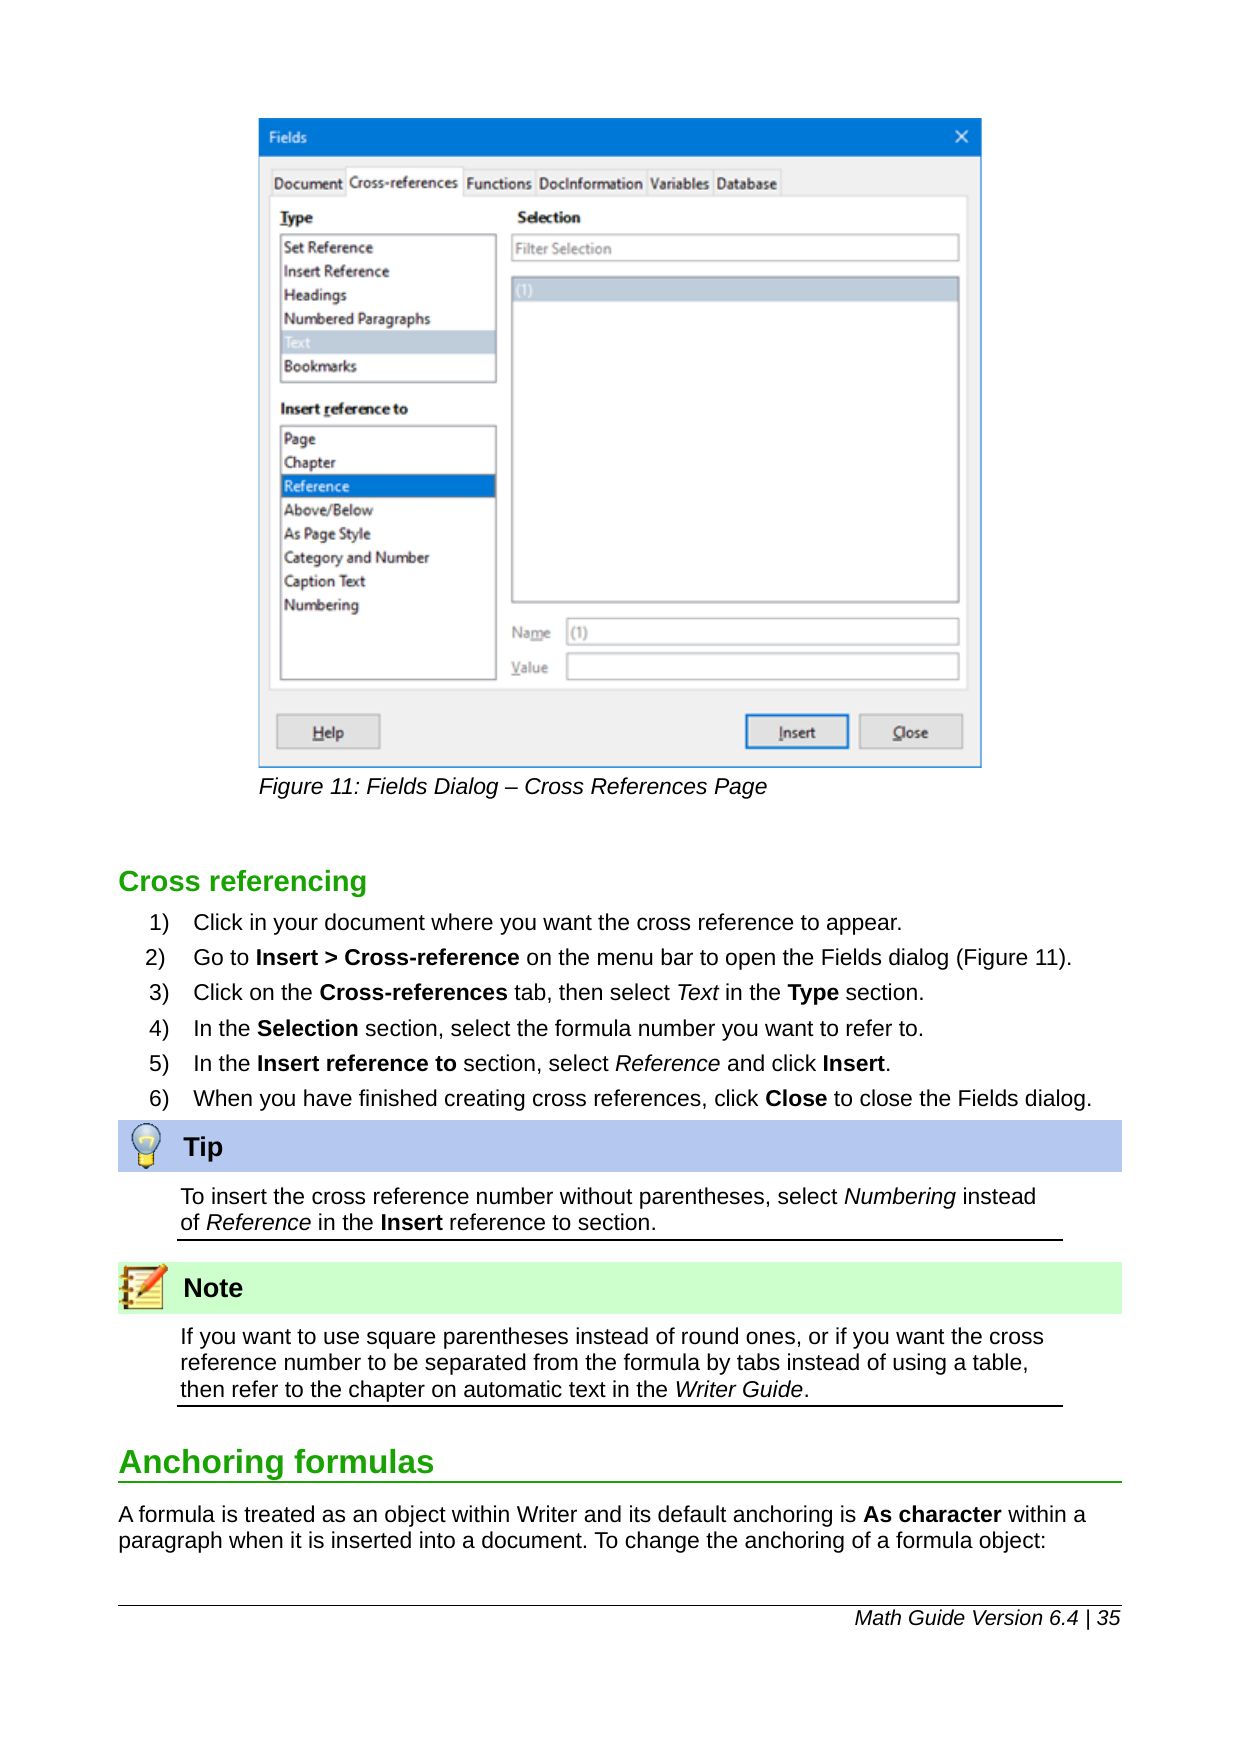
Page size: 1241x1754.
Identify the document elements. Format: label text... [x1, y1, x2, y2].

list Click in your document where you want the cross reference to appear. [169, 909, 1122, 935]
subtitle Note [118, 1262, 1122, 1314]
text If you want to use square parentheses instead of round ones, or if you want the cross reference number to be separated from the formula by tabs instead of using a table, then refer to the chapter on automatic text in the Writer Guide. [177, 1320, 1063, 1405]
list In the Insert reference to section, select Reference and click Insert. [169, 1050, 1122, 1076]
list Go to Insert > Cross-reference on the menu bar to open the Fields dialog (Figure 11). [165, 944, 1122, 971]
picture [119, 1262, 170, 1313]
picture [258, 118, 982, 768]
text Figure 11: Fields Dialog – Cross References Page [258, 768, 982, 799]
subtitle Cross referencing [118, 864, 1122, 897]
list When you have finished creating cross references, click Close to close the Fields dialog. [169, 1085, 1122, 1111]
text A formula is treated as an object within Writer and its default anchoring is As character within a paragraph when it is inserted into a document. To change the anchoring of a formula object: [118, 1501, 1122, 1553]
text To insert the cross reference number without parentheses, select Numbering instead of Reference in the Insert reference to section. [177, 1180, 1063, 1239]
picture [119, 1121, 170, 1172]
list Click on the Cross-references tab, then select Text in the Type section. [169, 979, 1122, 1006]
list In the Selection section, select the formula number you want to refer to. [169, 1014, 1122, 1041]
subtitle Anchoring formulas [118, 1442, 1122, 1481]
subtitle Tip [118, 1120, 1122, 1172]
